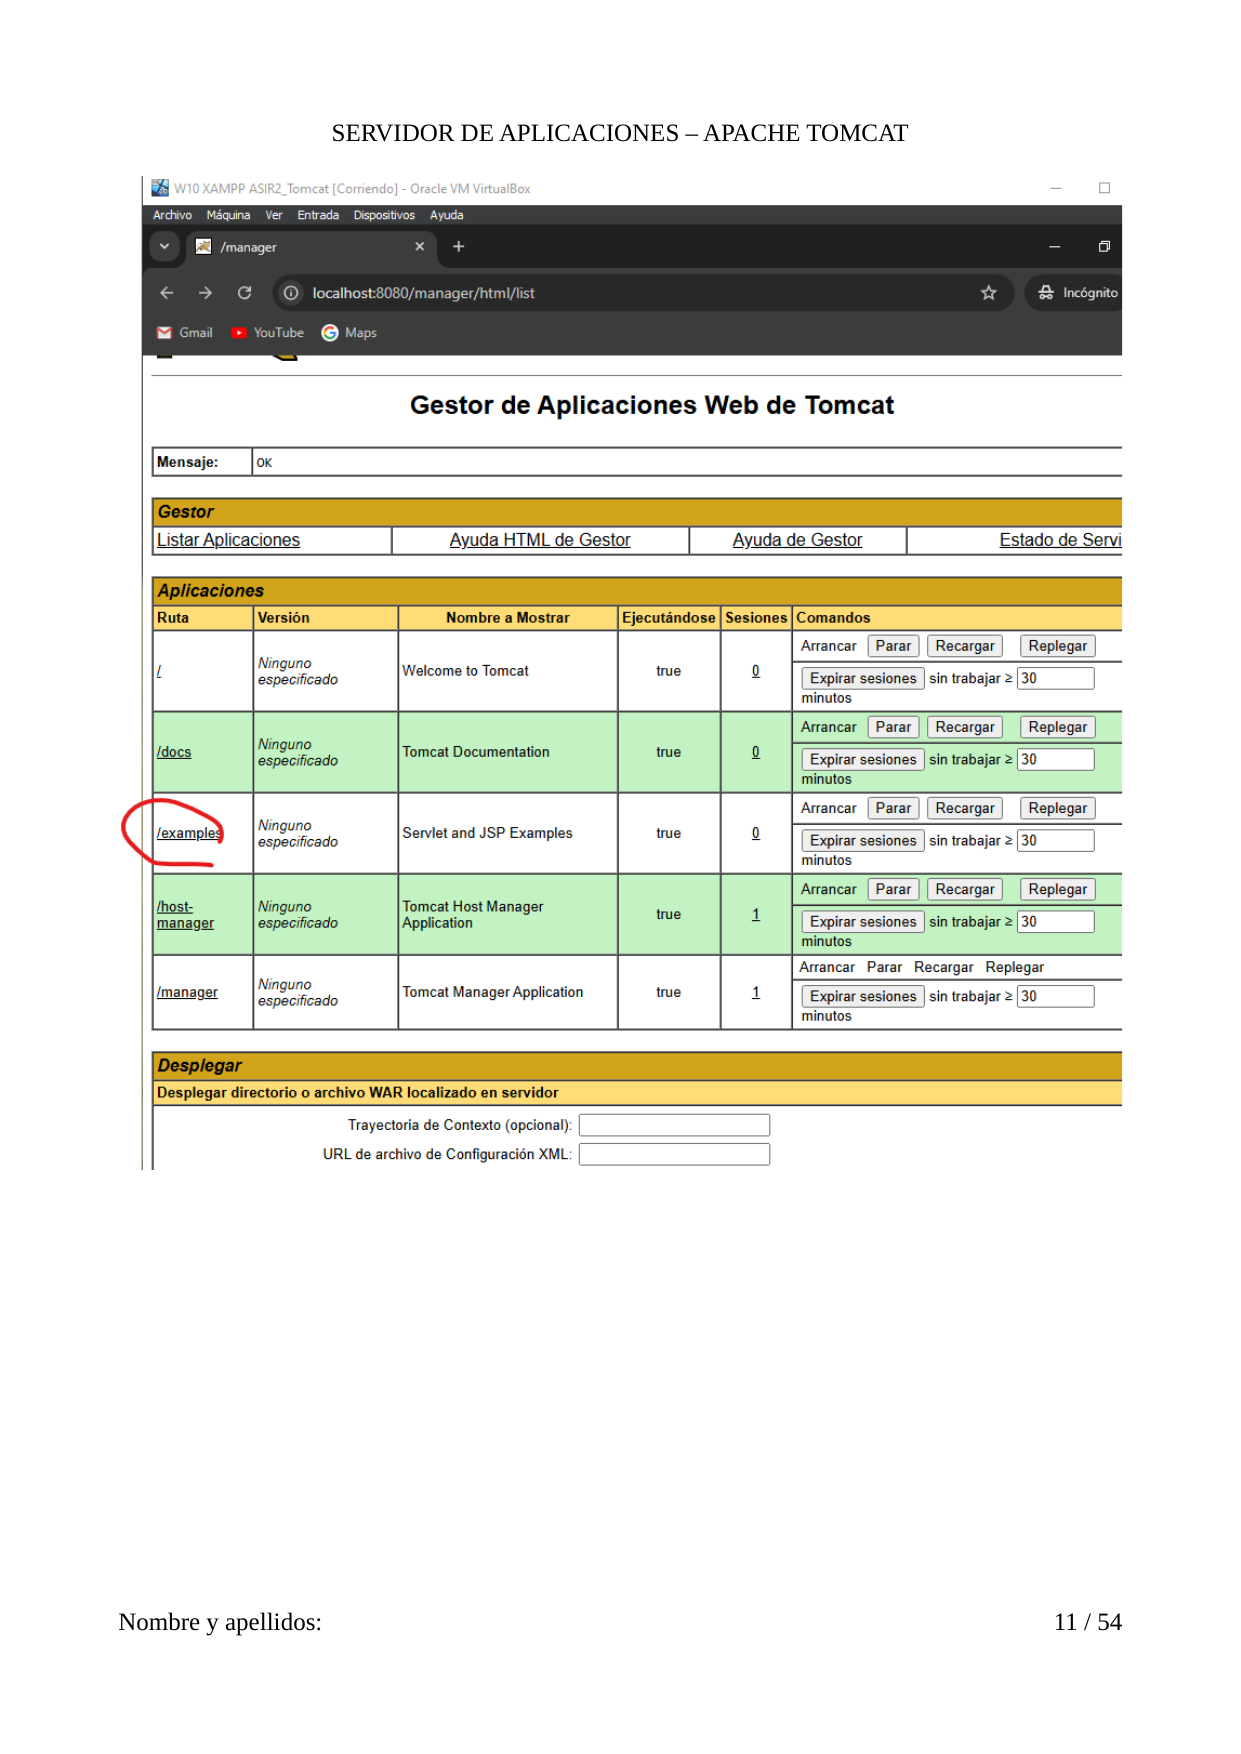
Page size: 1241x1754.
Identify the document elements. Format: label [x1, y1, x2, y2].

picture [118, 176, 1123, 1170]
